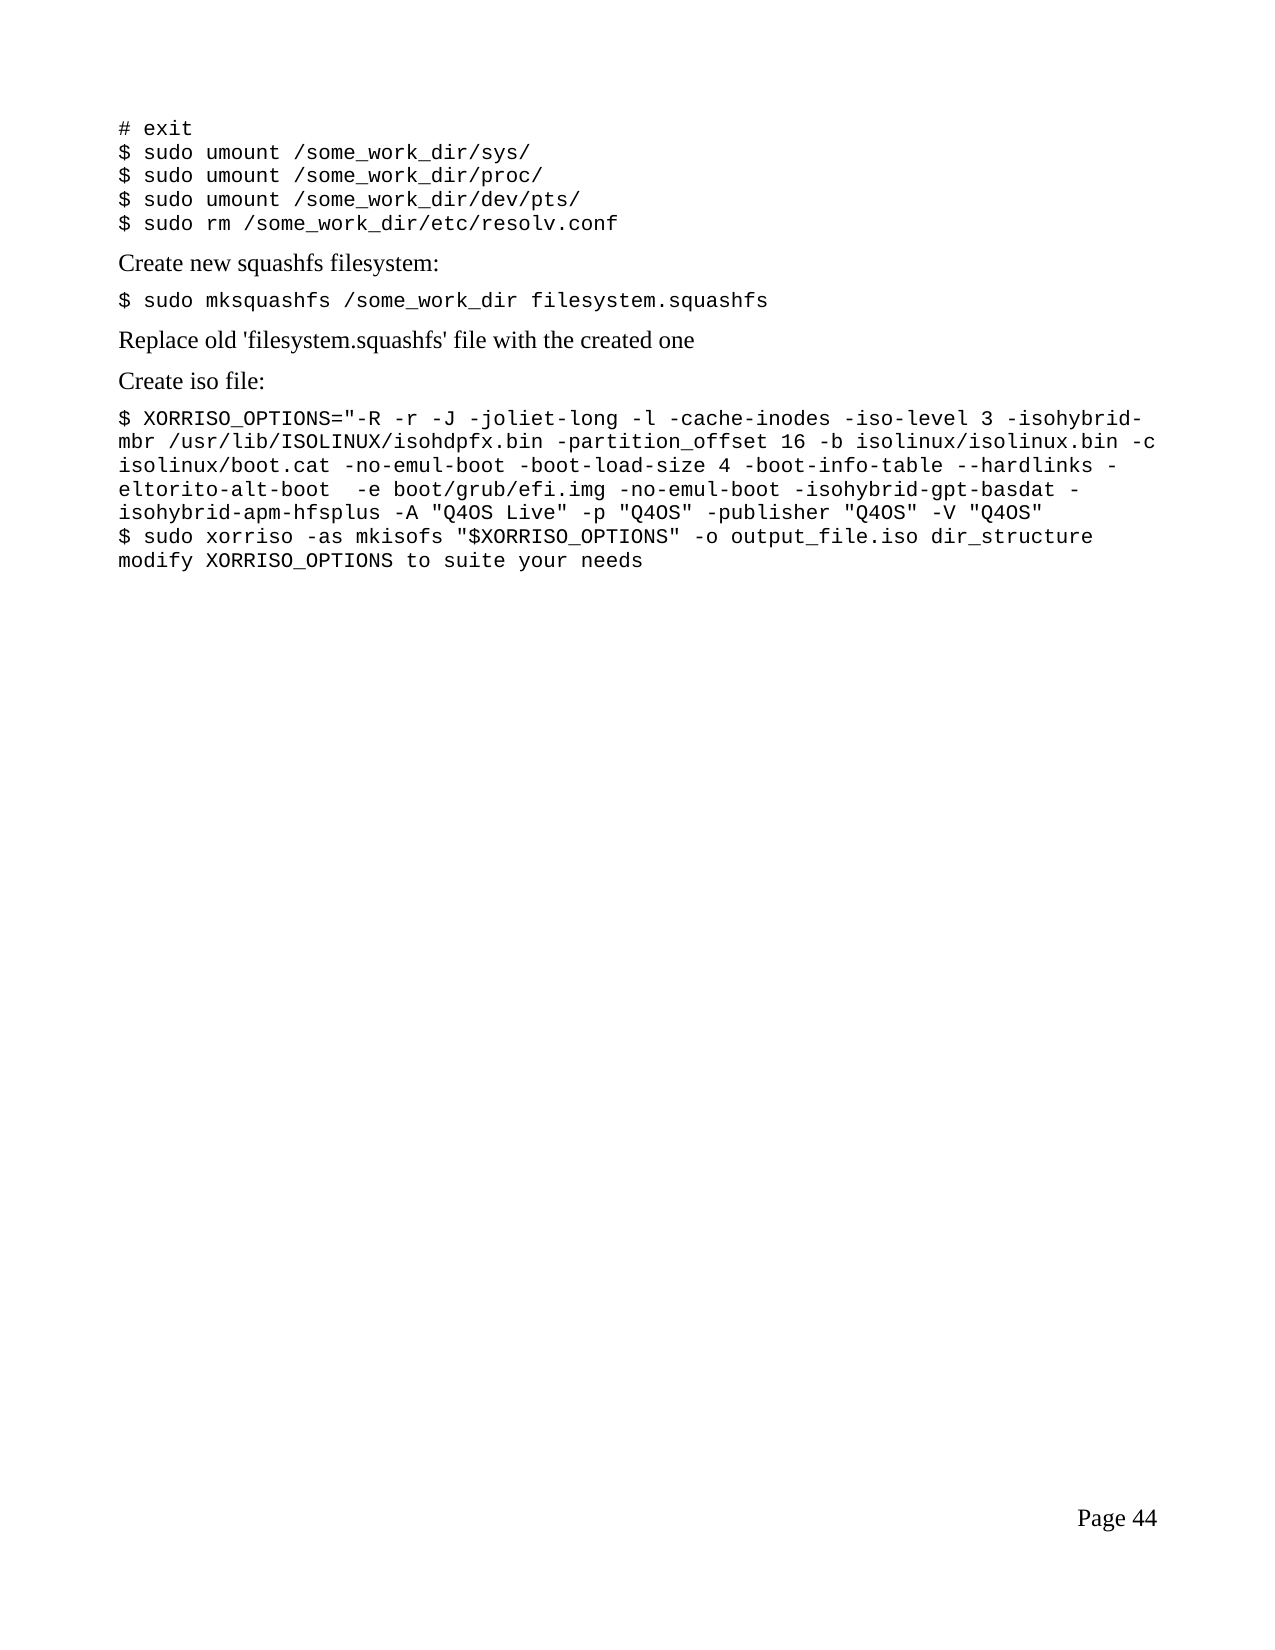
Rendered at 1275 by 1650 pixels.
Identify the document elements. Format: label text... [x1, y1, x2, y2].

text Create iso file: [118, 366, 1157, 395]
text Replace old 'filesystem.squashfs' file with the created one [118, 325, 1157, 354]
text # exit $ sudo umount /some_work_dir/sys/ $ sudo umount /some_work_dir/proc/ $ sudo umount /some_work_dir/dev/pts/ $ sudo rm /some_work_dir/etc/resolv.conf [118, 118, 1157, 236]
text $ XORRISO_OPTIONS="-R -r -J -joliet-long -l -cache-inodes -iso-level 3 -isohybrid-mbr /usr/lib/ISOLINUX/isohdpfx.bin -partition_offset 16 -b isolinux/isolinux.bin -c isolinux/boot.cat -no-emul-boot -boot-load-size 4 -boot-info-table --hardlinks -eltorito-alt-boot -e boot/grub/efi.img -no-emul-boot -isohybrid-gpt-basdat -isohybrid-apm-hfsplus -A "Q4OS Live" -p "Q4OS" -publisher "Q4OS" -V "Q4OS" $ sudo xorriso -as mkisofs "$XORRISO_OPTIONS" -o output_file.iso dir_structure modify XORRISO_OPTIONS to suite your needs [118, 408, 1157, 573]
text $ sudo mksquashfs /some_work_dir filesystem.squashfs [118, 289, 1157, 313]
text Create new squashfs filesystem: [118, 248, 1157, 277]
